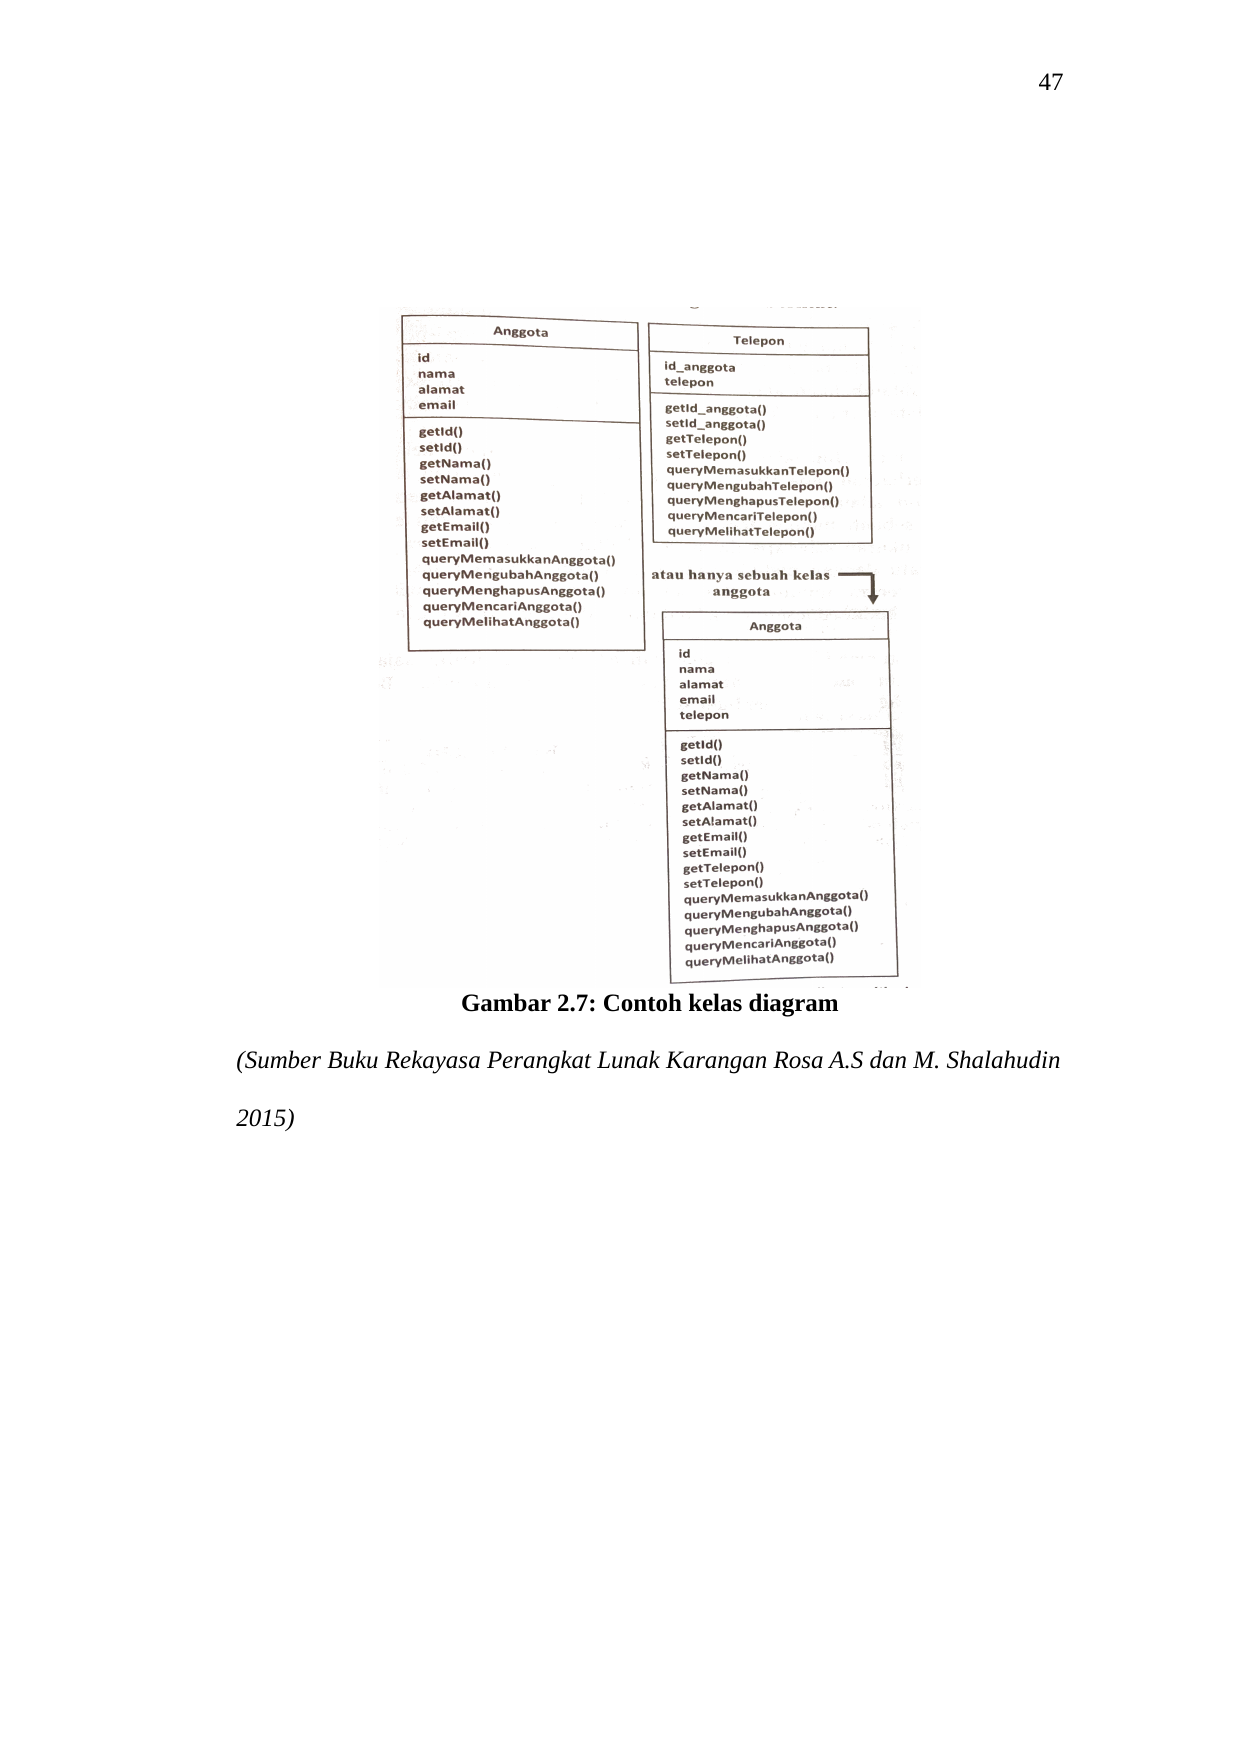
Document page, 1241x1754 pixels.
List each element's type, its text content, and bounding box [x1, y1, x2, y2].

picture [378, 307, 921, 988]
text Gambar 2.7: Contoh kelas diagram [379, 988, 921, 1017]
text (Sumber Buku Rekayasa Perangkat Lunak Karangan Rosa A.S dan M. Shalahudin 2015) [236, 295, 1063, 1132]
